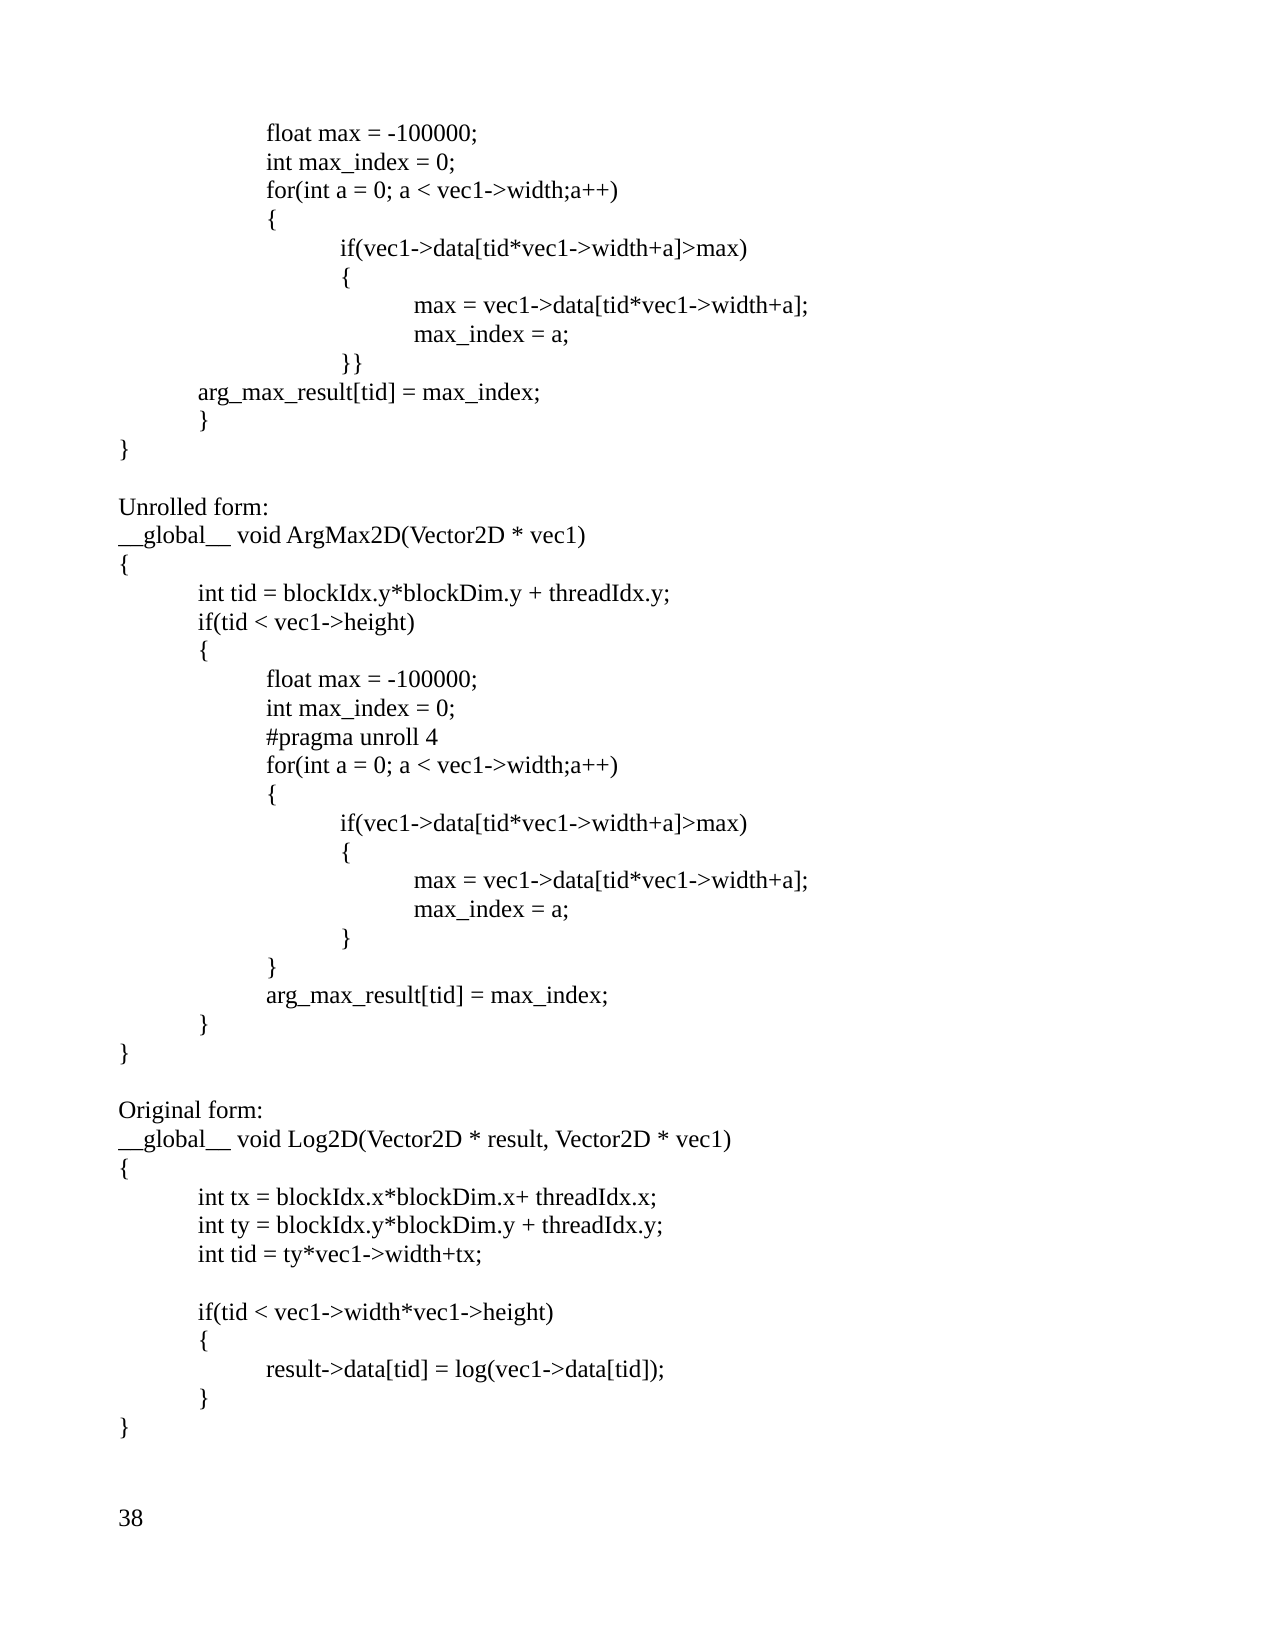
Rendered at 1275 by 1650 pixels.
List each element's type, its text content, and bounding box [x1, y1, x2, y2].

text } [118, 923, 1157, 952]
text { [118, 779, 1157, 808]
text for(int a = 0; a < vec1->width;a++) [118, 751, 1157, 779]
text } [118, 1383, 1157, 1412]
text } [118, 952, 1157, 981]
text int max_index = 0; [118, 693, 1157, 722]
text arg_max_result[tid] = max_index; [118, 377, 1157, 406]
text } [118, 1009, 1157, 1038]
text int tx = blockIdx.x*blockDim.x+ threadIdx.x; [118, 1182, 1157, 1211]
text { [118, 1326, 1157, 1354]
text max = vec1->data[tid*vec1->width+a]; [118, 291, 1157, 319]
text if(tid < vec1->width*vec1->height) [118, 1297, 1157, 1326]
text result->data[tid] = log(vec1->data[tid]); [118, 1354, 1157, 1383]
text Original form: [118, 1096, 1157, 1124]
text __global__ void Log2D(Vector2D * result, Vector2D * vec1) [118, 1124, 1157, 1153]
text float max = -100000; [118, 664, 1157, 693]
text } [118, 1038, 1157, 1067]
text arg_max_result[tid] = max_index; [118, 981, 1157, 1009]
text int tid = ty*vec1->width+tx; [118, 1239, 1157, 1268]
text }} [118, 348, 1157, 377]
text { [118, 636, 1157, 664]
text } [118, 434, 1157, 463]
text int tid = blockIdx.y*blockDim.y + threadIdx.y; [118, 578, 1157, 607]
text Unrolled form: [118, 492, 1157, 521]
text { [118, 1153, 1157, 1182]
text { [118, 837, 1157, 866]
text int max_index = 0; [118, 147, 1157, 176]
text { [118, 204, 1157, 233]
text } [118, 406, 1157, 434]
text max_index = a; [118, 894, 1157, 923]
text { [118, 549, 1157, 578]
text } [118, 1412, 1157, 1441]
text if(tid < vec1->height) [118, 607, 1157, 636]
text if(vec1->data[tid*vec1->width+a]>max) [118, 233, 1157, 262]
text { [118, 262, 1157, 291]
text max = vec1->data[tid*vec1->width+a]; [118, 866, 1157, 894]
text float max = -100000; [118, 118, 1157, 147]
text for(int a = 0; a < vec1->width;a++) [118, 176, 1157, 204]
text #pragma unroll 4 [118, 722, 1157, 751]
text max_index = a; [118, 319, 1157, 348]
text int ty = blockIdx.y*blockDim.y + threadIdx.y; [118, 1211, 1157, 1239]
text __global__ void ArgMax2D(Vector2D * vec1) [118, 521, 1157, 549]
text if(vec1->data[tid*vec1->width+a]>max) [118, 808, 1157, 837]
